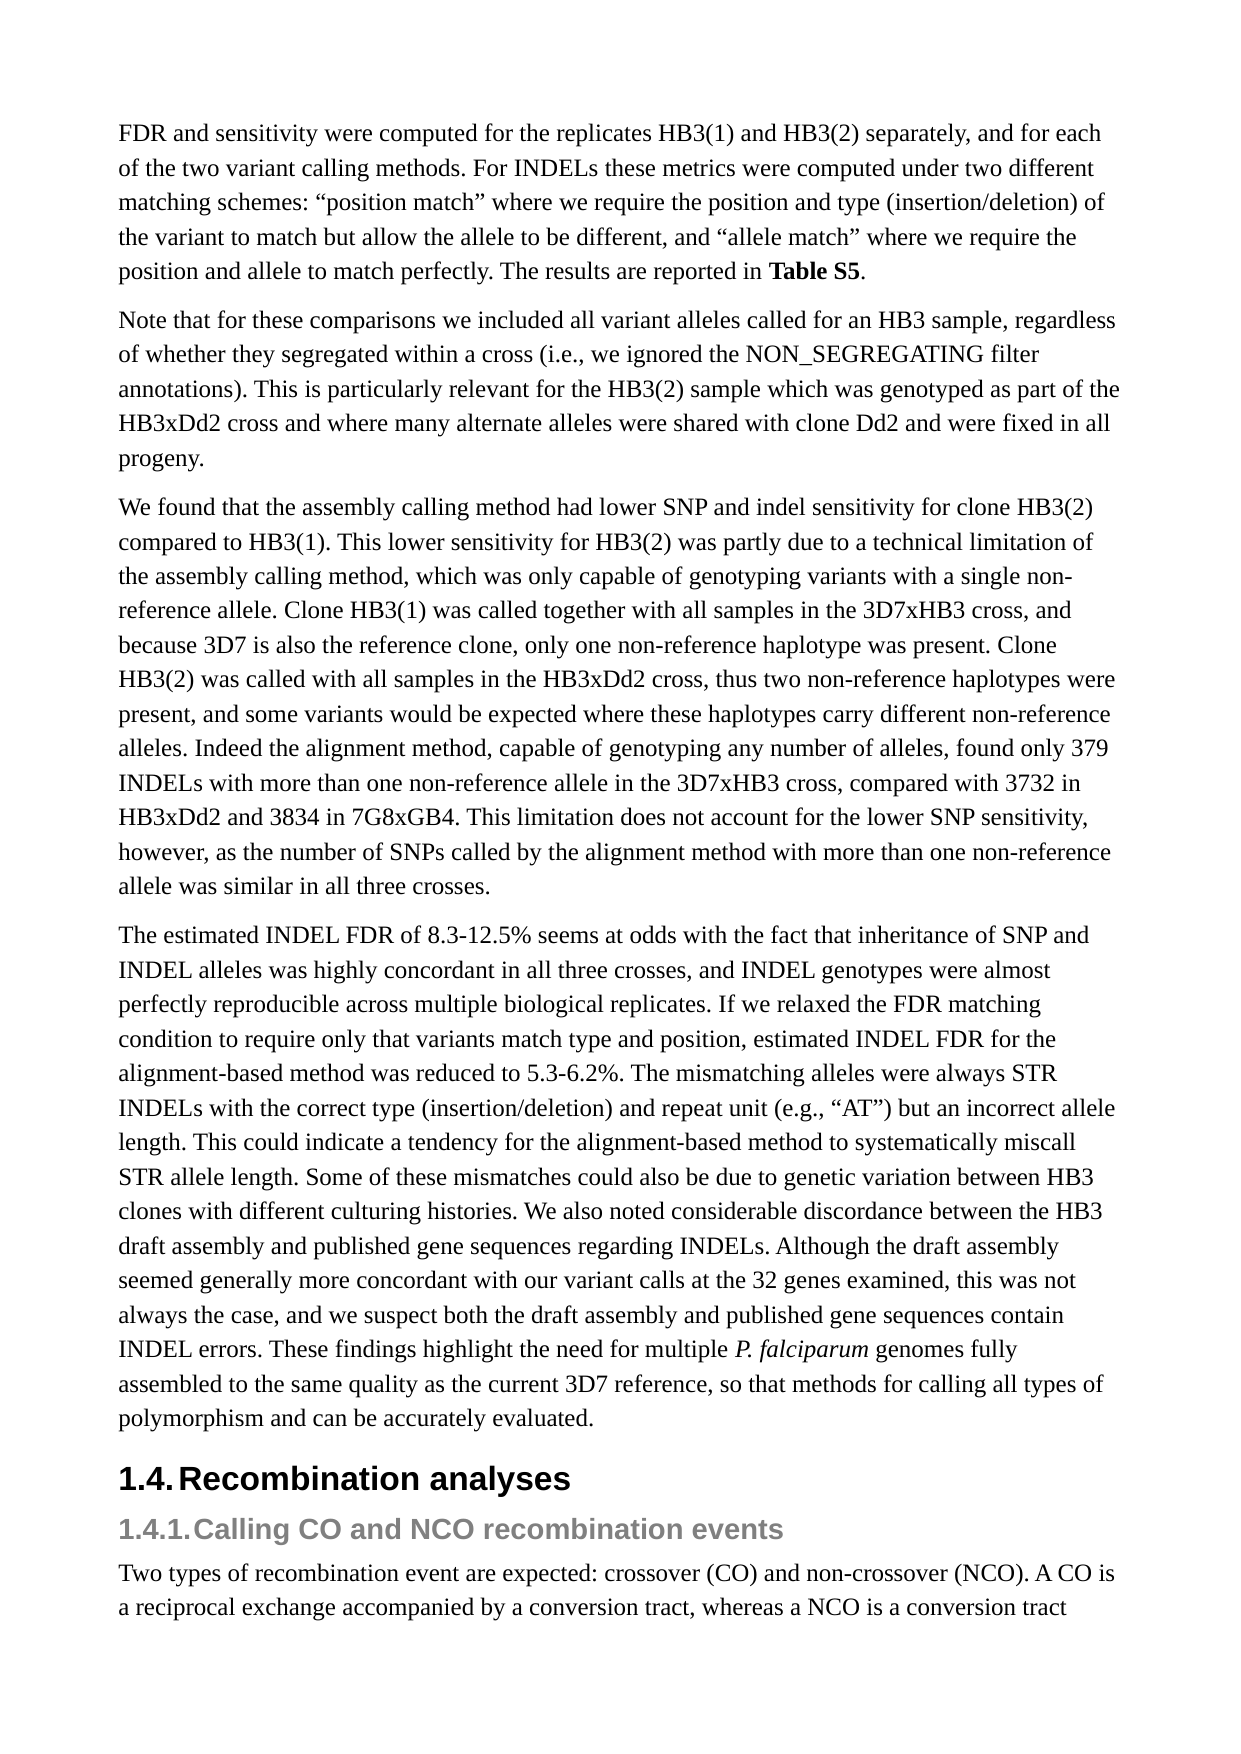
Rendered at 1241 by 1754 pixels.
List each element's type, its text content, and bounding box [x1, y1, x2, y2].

text FDR and sensitivity were computed for the replicates HB3(1) and HB3(2) separately, and for each of the two variant calling methods. For INDELs these metrics were computed under two different matching schemes: “position match” where we require the position and type (insertion/deletion) of the variant to match but allow the allele to be different, and “allele match” where we require the position and allele to match perfectly. The results are reported in Table S5. [118, 118, 1122, 285]
text Two types of recombination event are expected: crossover (CO) and non-crossover (NCO). A CO is a reciprocal exchange accompanied by a conversion tract, whereas a NCO is a conversion tract [118, 1558, 1122, 1621]
text We found that the assembly calling method had lower SNP and indel sensitivity for clone HB3(2) compared to HB3(1). This lower sensitivity for HB3(2) was partly due to a technical limitation of the assembly calling method, which was only capable of genotyping variants with a single non-reference allele. Clone HB3(1) was called together with all samples in the 3D7xHB3 cross, and because 3D7 is also the reference clone, only one non-reference haplotype was present. Clone HB3(2) was called with all samples in the HB3xDd2 cross, thus two non-reference haplotypes were present, and some variants would be expected where these haplotypes carry different non-reference alleles. Indeed the alignment method, capable of genotyping any number of alleles, found only 379 INDELs with more than one non-reference allele in the 3D7xHB3 cross, compared with 3732 in HB3xDd2 and 3834 in 7G8xGB4. This limitation does not account for the lower SNP sensitivity, however, as the number of SNPs called by the alignment method with more than one non-reference allele was similar in all three crosses. [118, 492, 1122, 900]
subtitle Calling CO and NCO recombination events [118, 1512, 1122, 1545]
text Note that for these comparisons we included all variant alleles called for an HB3 sample, regardless of whether they segregated within a cross (i.e., we ignored the NON_SEGREGATING filter annotations). This is particularly relevant for the HB3(2) sample which was genotyped as part of the HB3xDd2 cross and where many alternate alleles were shared with clone Dd2 and were fixed in all progeny. [118, 305, 1122, 472]
text The estimated INDEL FDR of 8.3-12.5% seems at odds with the fact that inheritance of SNP and INDEL alleles was highly concordant in all three crosses, and INDEL genotypes were almost perfectly reproducible across multiple biological replicates. If we relaxed the FDR matching condition to require only that variants match type and position, estimated INDEL FDR for the alignment-based method was reduced to 5.3-6.2%. The mismatching alleles were always STR INDELs with the correct type (insertion/deletion) and repeat unit (e.g., “AT”) but an incorrect allele length. This could indicate a tendency for the alignment-based method to systematically miscall STR allele length. Some of these mismatches could also be due to genetic variation between HB3 clones with different culturing histories. We also noted considerable discordance between the HB3 draft assembly and published gene sequences regarding INDELs. Although the draft assembly seemed generally more concordant with our variant calls at the 32 genes examined, this was not always the case, and we suspect both the draft assembly and published gene sequences contain INDEL errors. These findings highlight the need for multiple P. falciparum genomes fully assembled to the same quality as the current 3D7 reference, so that methods for calling all types of polymorphism and can be accurately evaluated. [118, 920, 1122, 1432]
subtitle Recombination analyses [118, 1458, 1122, 1497]
